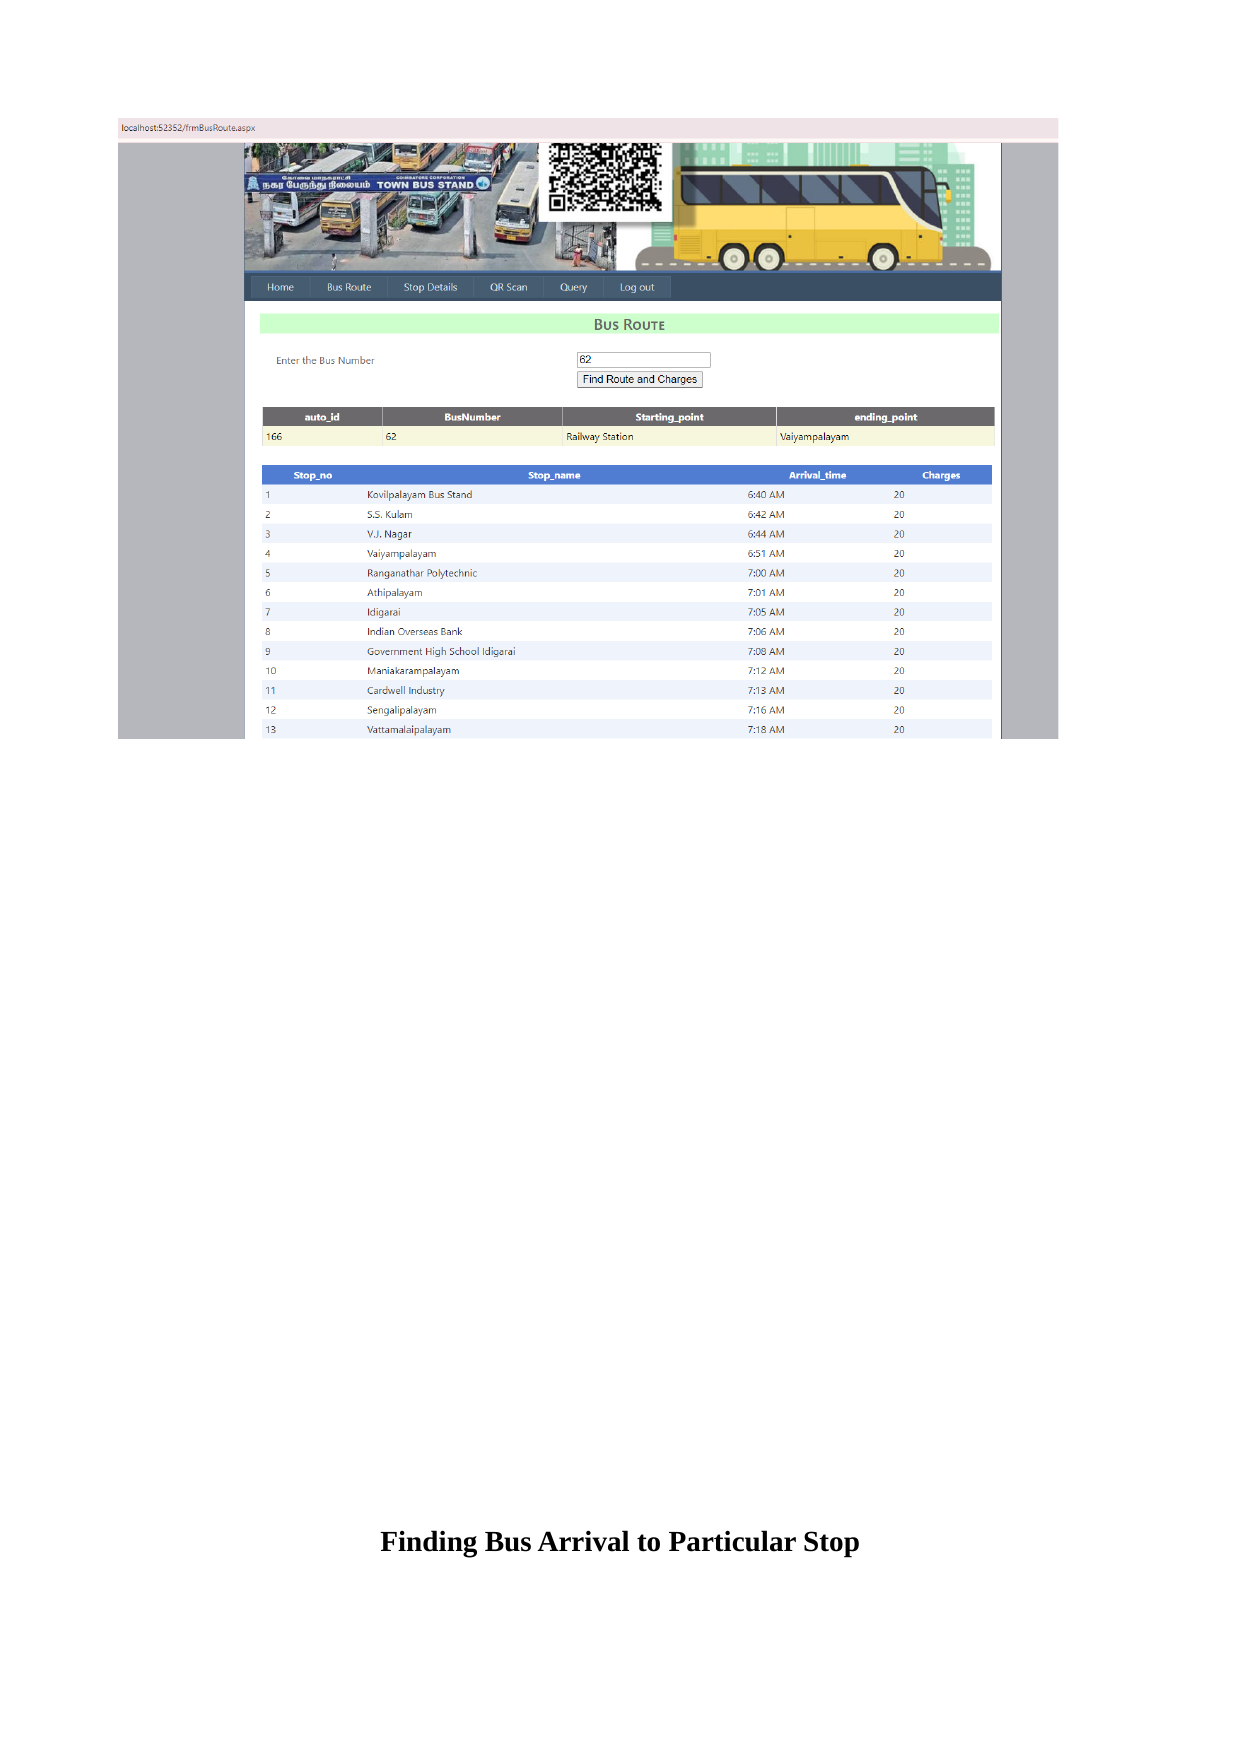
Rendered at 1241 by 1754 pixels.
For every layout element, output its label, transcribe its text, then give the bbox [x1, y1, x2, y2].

text Finding Bus Arrival to Particular Stop [118, 1524, 1122, 1558]
picture [118, 118, 1059, 739]
